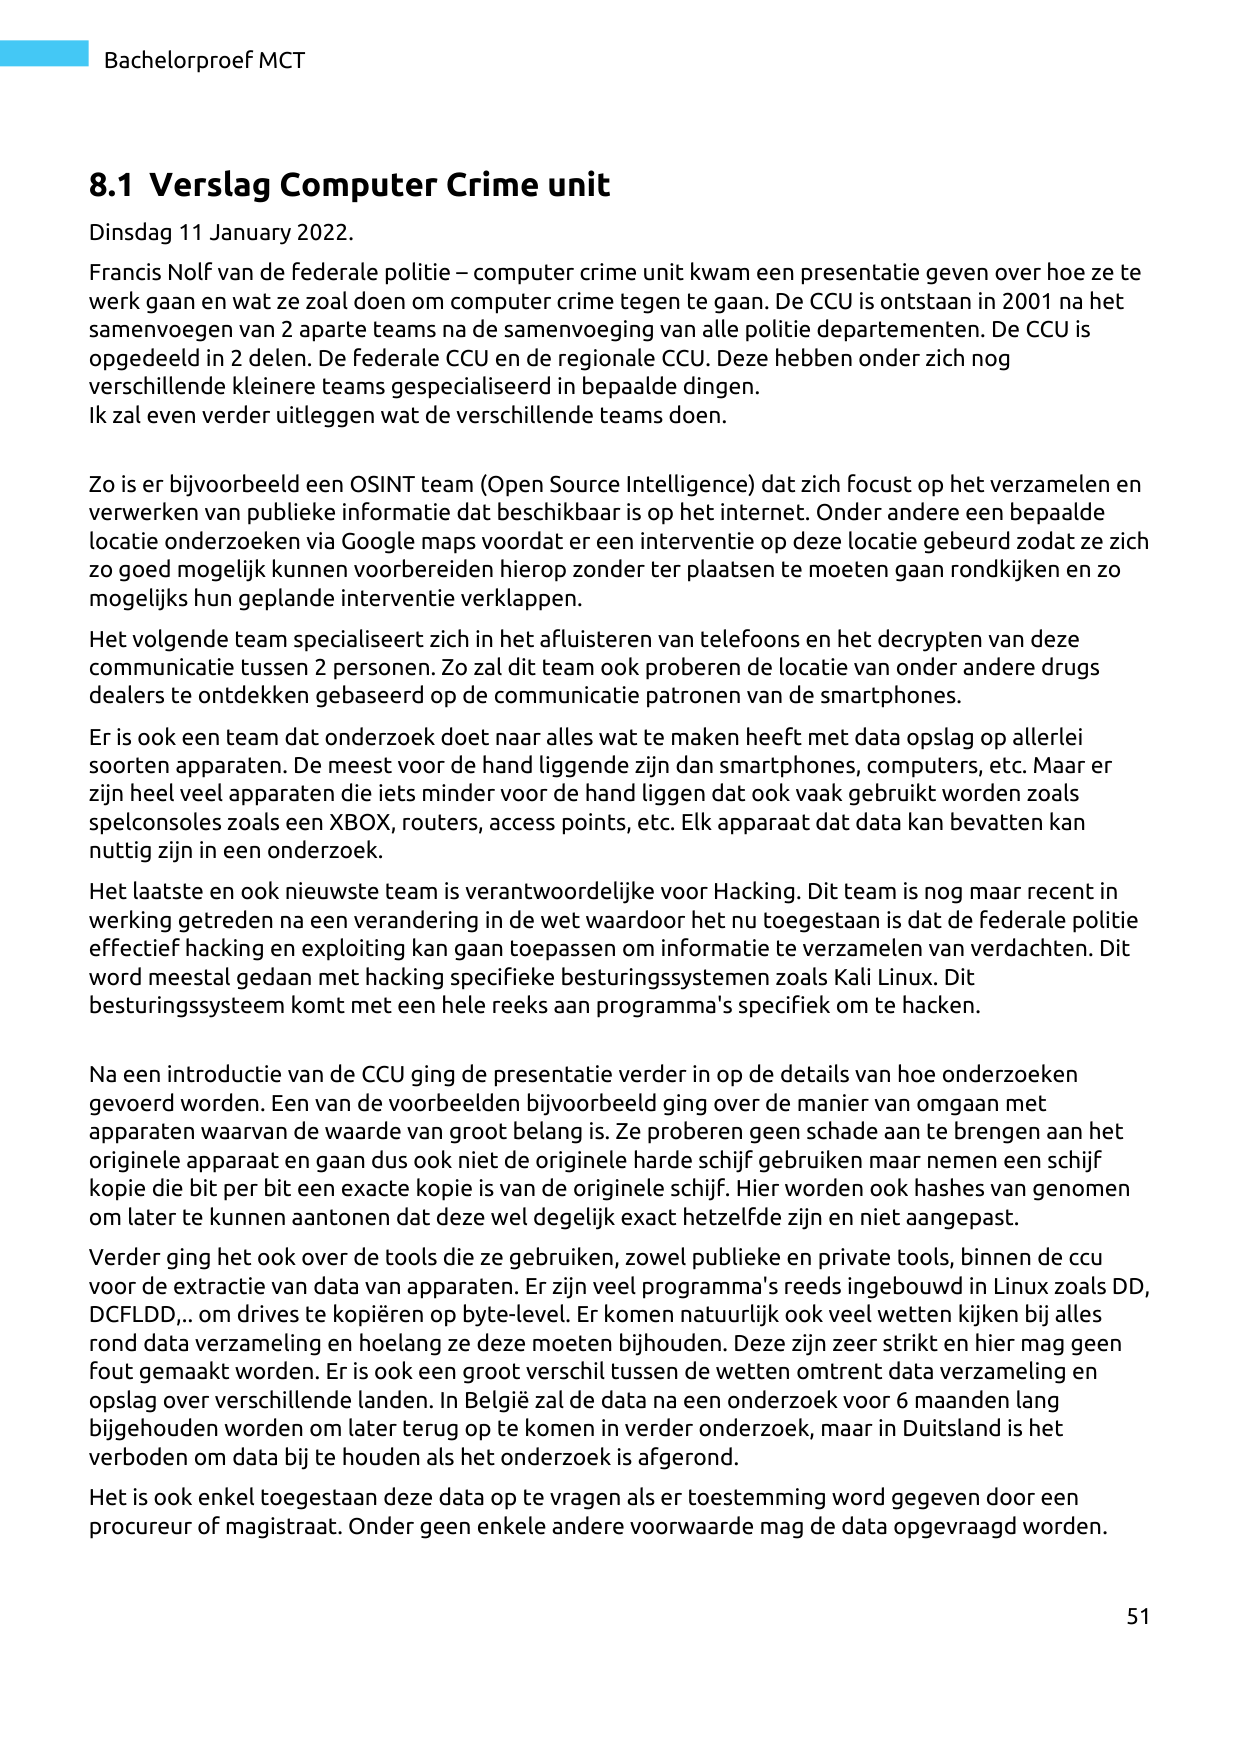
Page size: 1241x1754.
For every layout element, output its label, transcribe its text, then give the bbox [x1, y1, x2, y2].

text Verder ging het ook over de tools die ze gebruiken, zowel publieke en private tools, binnen de ccu voor de extractie van data van apparaten. Er zijn veel programma's reeds ingebouwd in Linux zoals DD, DCFLDD,.. om drives te kopiëren op byte-level. Er komen natuurlijk ook veel wetten kijken bij alles rond data verzameling en hoelang ze deze moeten bijhouden. Deze zijn zeer strikt en hier mag geen fout gemaakt worden. Er is ook een groot verschil tussen de wetten omtrent data verzameling en opslag over verschillende landen. In België zal de data na een onderzoek voor 6 maanden lang bijgehouden worden om later terug op te komen in verder onderzoek, maar in Duitsland is het verboden om data bij te houden als het onderzoek is afgerond. [89, 1244, 1152, 1469]
text Het is ook enkel toegestaan deze data op te vragen als er toestemming word gegeven door een procureur of magistraat. Onder geen enkele andere voorwaarde mag de data opgevraagd worden. [89, 1484, 1152, 1539]
text Francis Nolf van de federale politie – computer crime unit kwam een presentatie geven over hoe ze te werk gaan en wat ze zoal doen om computer crime tegen te gaan. De CCU is ontstaan in 2001 na het samenvoegen van 2 aparte teams na de samenvoeging van alle politie departementen. De CCU is opgedeeld in 2 delen. De federale CCU en de regionale CCU. Deze hebben onder zich nog verschillende kleinere teams gespecialiseerd in bepaalde dingen. Ik zal even verder uitleggen wat de verschillende teams doen. [89, 259, 1152, 427]
text Dinsdag 11 January 2022. [89, 218, 1152, 244]
text Zo is er bijvoorbeeld een OSINT team (Open Source Intelligence) dat zich focust op het verzamelen en verwerken van publieke informatie dat beschikbaar is op het internet. Onder andere een bepaalde locatie onderzoeken via Google maps voordat er een interventie op deze locatie gebeurd zodat ze zich zo goed mogelijk kunnen voorbereiden hierop zonder ter plaatsen te moeten gaan rondkijken en zo mogelijks hun geplande interventie verklappen. [89, 442, 1152, 611]
text Er is ook een team dat onderzoek doet naar alles wat te maken heeft met data opslag op allerlei soorten apparaten. De meest voor de hand liggende zijn dan smartphones, computers, etc. Maar er zijn heel veel apparaten die iets minder voor de hand liggen dat ook vaak gebruikt worden zoals spelconsoles zoals een XBOX, routers, access points, etc. Elk apparaat dat data kan bevatten kan nuttig zijn in een onderzoek. [89, 723, 1152, 863]
subtitle Verslag Computer Crime unit [89, 164, 1152, 202]
text Het laatste en ook nieuwste team is verantwoordelijke voor Hacking. Dit team is nog maar recent in werking getreden na een verandering in de wet waardoor het nu toegestaan is dat de federale politie effectief hacking en exploiting kan gaan toepassen om informatie te verzamelen van verdachten. Dit word meestal gedaan met hacking specifieke besturingssystemen zoals Kali Linux. Dit besturingssysteem komt met een hele reeks aan programma's specifiek om te hacken. [89, 878, 1152, 1046]
text Het volgende team specialiseert zich in het afluisteren van telefoons en het decrypten van deze communicatie tussen 2 personen. Zo zal dit team ook proberen de locatie van onder andere drugs dealers te ontdekken gebaseerd op de communicatie patronen van de smartphones. [89, 625, 1152, 708]
text Na een introductie van de CCU ging de presentatie verder in op de details van hoe onderzoeken gevoerd worden. Een van de voorbeelden bijvoorbeeld ging over de manier van omgaan met apparaten waarvan de waarde van groot belang is. Ze proberen geen schade aan te brengen aan het originele apparaat en gaan dus ook niet de originele harde schijf gebruiken maar nemen een schijf kopie die bit per bit een exacte kopie is van de originele schijf. Hier worden ook hashes van genomen om later te kunnen aantonen dat deze wel degelijk exact hetzelfde zijn en niet aangepast. [89, 1061, 1152, 1229]
